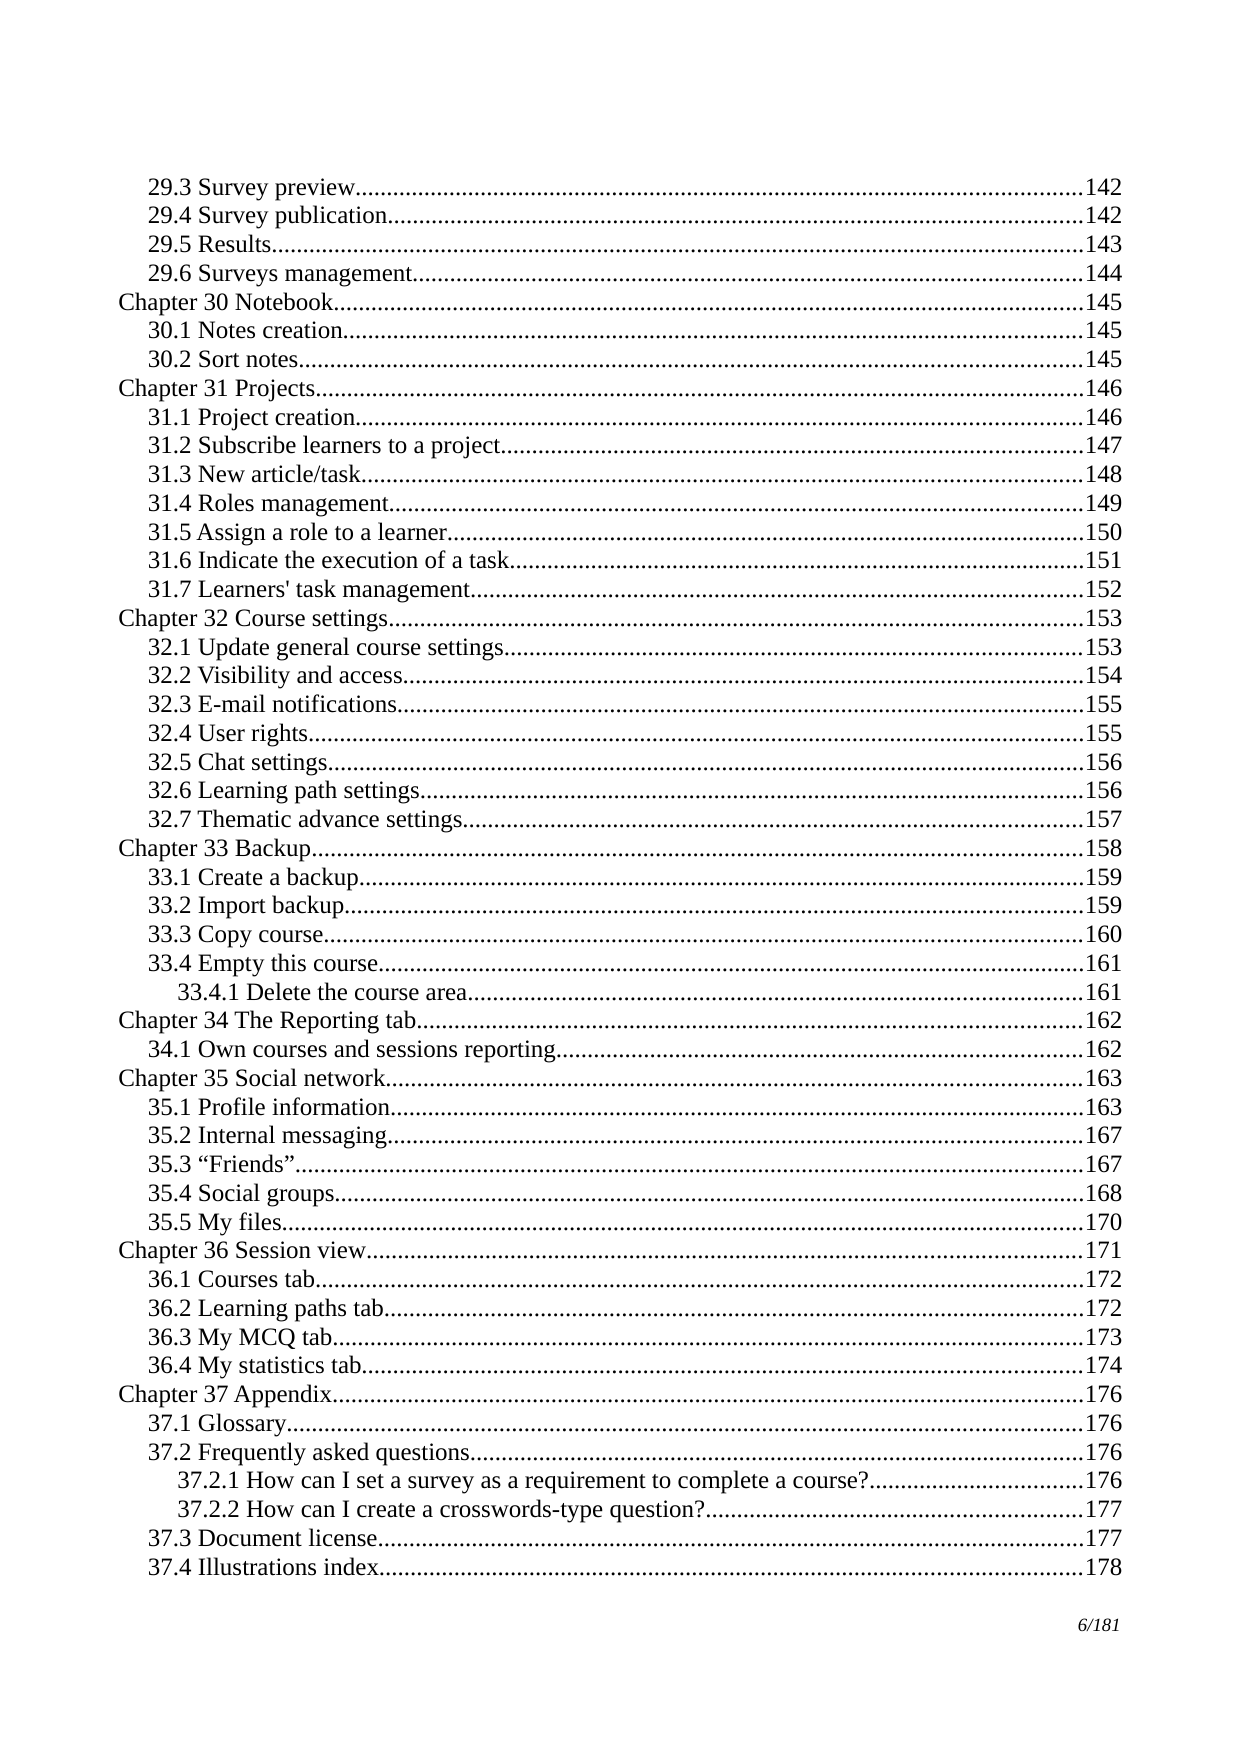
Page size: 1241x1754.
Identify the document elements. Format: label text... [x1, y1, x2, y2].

text 37.3 Document license 177 [148, 1523, 1122, 1552]
text 31.7 Learners' task management 152 [148, 574, 1122, 603]
text Chapter 37 Appendix 176 [118, 1379, 1122, 1408]
text 31.4 Roles management 149 [148, 488, 1122, 517]
text 33.4 Empty this course 161 [148, 948, 1122, 977]
text 36.4 My statistics tab 174 [148, 1350, 1122, 1379]
text Chapter 31 Projects 146 [118, 373, 1122, 402]
text 32.2 Visibility and access 154 [148, 660, 1122, 689]
text 32.4 User rights 155 [148, 718, 1122, 747]
text 31.3 New article/task 148 [148, 459, 1122, 488]
text 33.3 Copy course 160 [148, 919, 1122, 948]
text 32.1 Update general course settings 153 [148, 632, 1122, 660]
text 33.1 Create a backup 159 [148, 862, 1122, 890]
text 29.4 Survey publication 142 [148, 200, 1122, 229]
text Chapter 33 Backup 158 [118, 833, 1122, 862]
text 32.5 Chat settings 156 [148, 747, 1122, 775]
text 29.3 Survey preview 142 [148, 172, 1122, 200]
text 36.2 Learning paths tab 172 [148, 1293, 1122, 1322]
text 37.1 Glossary 176 [148, 1408, 1122, 1437]
text 37.2 Frequently asked questions 176 [148, 1437, 1122, 1465]
text Chapter 35 Social network 163 [118, 1063, 1122, 1092]
text 31.2 Subscribe learners to a project 147 [148, 430, 1122, 459]
text 37.2.2 How can I create a crosswords-type question? 177 [177, 1494, 1122, 1523]
text 31.1 Project creation 146 [148, 402, 1122, 430]
text Chapter 30 Notebook 145 [118, 287, 1122, 315]
text 30.2 Sort notes 145 [148, 344, 1122, 373]
text 36.1 Courses tab 172 [148, 1264, 1122, 1293]
text Chapter 34 The Reporting tab 162 [118, 1005, 1122, 1034]
text 31.5 Assign a role to a learner 150 [148, 517, 1122, 545]
text 32.7 Thematic advance settings 157 [148, 804, 1122, 833]
text 30.1 Notes creation 145 [148, 315, 1122, 344]
text 37.4 Illustrations index 178 [148, 1552, 1122, 1580]
text 35.3 “Friends” 167 [148, 1149, 1122, 1178]
text Chapter 36 Session view 171 [118, 1235, 1122, 1264]
text 32.6 Learning path settings 156 [148, 775, 1122, 804]
text 35.5 My files 170 [148, 1207, 1122, 1235]
text 34.1 Own courses and sessions reporting 162 [148, 1034, 1122, 1063]
text Chapter 32 Course settings 153 [118, 603, 1122, 632]
text 29.5 Results 143 [148, 229, 1122, 258]
text 35.4 Social groups 168 [148, 1178, 1122, 1207]
text 32.3 E-mail notifications 155 [148, 689, 1122, 718]
text 33.4.1 Delete the course area 161 [177, 977, 1122, 1005]
text 36.3 My MCQ tab 173 [148, 1322, 1122, 1350]
text 37.2.1 How can I set a survey as a requirement to complete a course? 176 [177, 1465, 1122, 1494]
text 35.1 Profile information 163 [148, 1092, 1122, 1120]
text 29.6 Surveys management 144 [148, 258, 1122, 287]
text 35.2 Internal messaging 167 [148, 1120, 1122, 1149]
text 33.2 Import backup 159 [148, 890, 1122, 919]
text 31.6 Indicate the execution of a task 151 [148, 545, 1122, 574]
